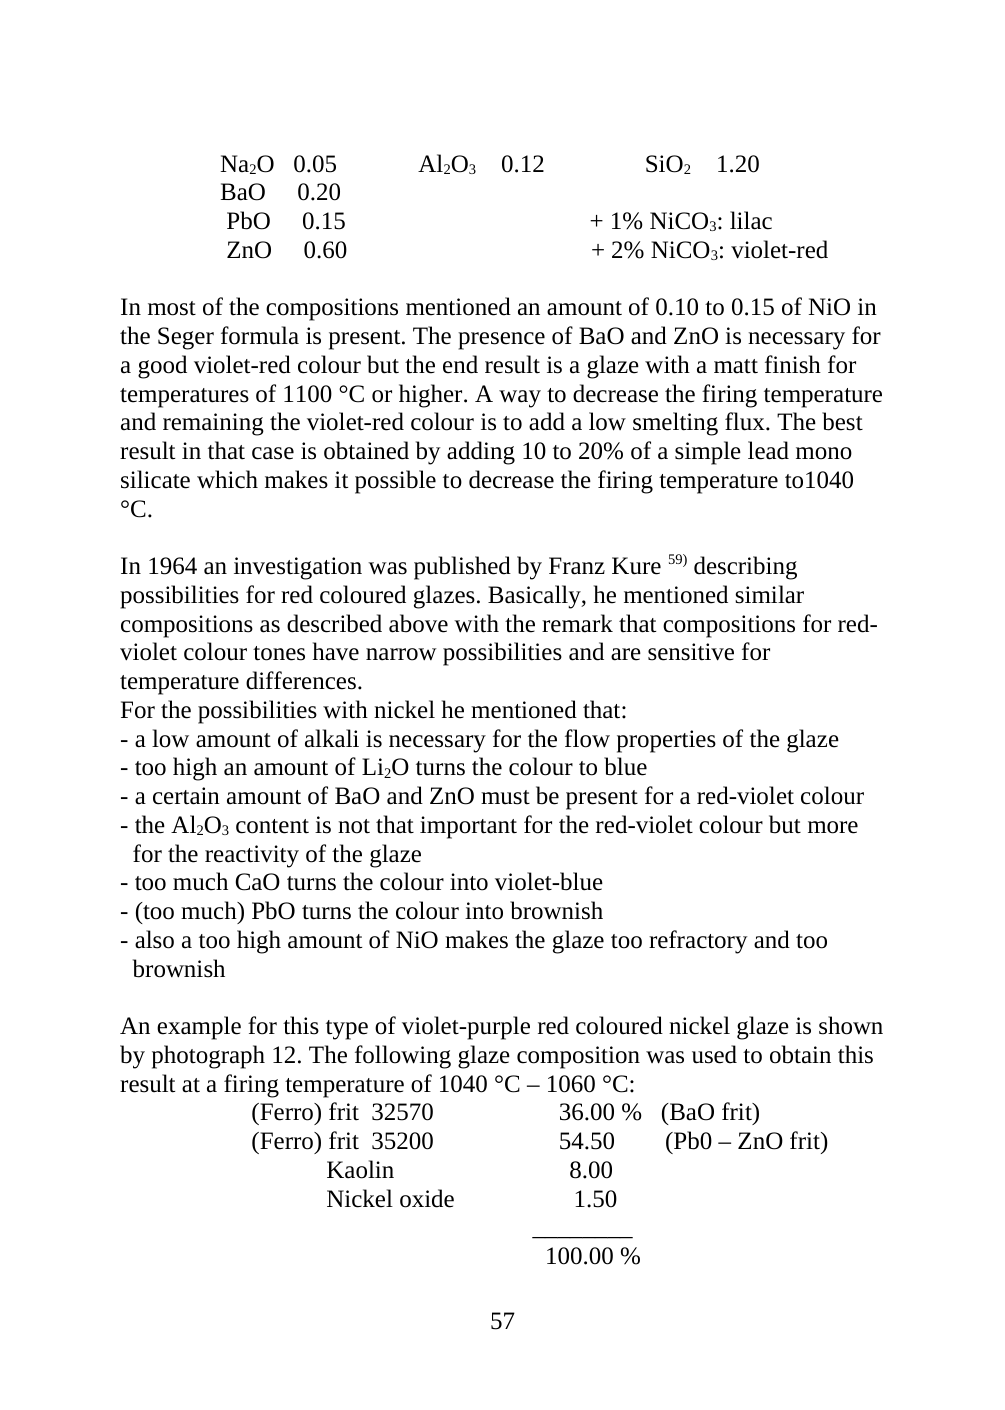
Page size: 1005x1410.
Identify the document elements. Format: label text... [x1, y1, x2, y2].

text ________ [176, 1212, 885, 1241]
text For the possibilities with nickel he mentioned that: [120, 695, 885, 724]
text - (too much) PbO turns the colour into brownish [120, 896, 885, 925]
text - too much CaO turns the colour into violet-blue [120, 867, 885, 896]
text ZnO 0.60 + 2% NiCO3: violet-red [176, 235, 885, 264]
text An example for this type of violet-purple red coloured nickel glaze is shown by photograph 12. The following glaze composition was used to obtain this result at a firing temperature of 1040 °C – 1060 °C: [120, 1011, 885, 1097]
text - also a too high amount of NiO makes the glaze too refractory and too [120, 925, 885, 954]
text (Ferro) frit 32570 36.00 % (BaO frit) [176, 1097, 885, 1126]
text Kaolin 8.00 [176, 1155, 885, 1184]
text In 1964 an investigation was published by Franz Kure 59) describing possibilities for red coloured glazes. Basically, he mentioned similar compositions as described above with the remark that compositions for red-violet colour tones have narrow possibilities and are sensitive for temperature differences. [120, 551, 885, 695]
text In most of the compositions mentioned an amount of 0.10 to 0.15 of NiO in the Seger formula is present. The presence of BaO and ZnO is necessary for a good violet-red colour but the end result is a glaze with a matt finish for temperatures of 1100 °C or higher. A way to decrease the firing temperature and remaining the violet-red colour is to add a low smelting flux. The best result in that case is obtained by adding 10 to 20% of a simple lead mono silicate which makes it possible to decrease the firing temperature to1040 °C. [120, 292, 885, 522]
text Nickel oxide 1.50 [176, 1184, 885, 1212]
text brownish [120, 954, 885, 982]
text Na2O 0.05 Al2O3 0.12 SiO2 1.20 [176, 149, 885, 177]
text BaO 0.20 [176, 177, 885, 206]
text PbO 0.15 + 1% NiCO3: lilac [176, 206, 885, 235]
text - too high an amount of Li2O turns the colour to blue [120, 752, 885, 781]
text (Ferro) frit 35200 54.50 (Pb0 – ZnO frit) [176, 1126, 885, 1155]
text 100.00 % [176, 1241, 885, 1270]
text - a certain amount of BaO and ZnO must be present for a red-violet colour [120, 781, 885, 810]
text - a low amount of alkali is necessary for the flow properties of the glaze [120, 724, 885, 752]
text for the reactivity of the glaze [120, 839, 885, 867]
text - the Al2O3 content is not that important for the red-violet colour but more [120, 810, 885, 839]
